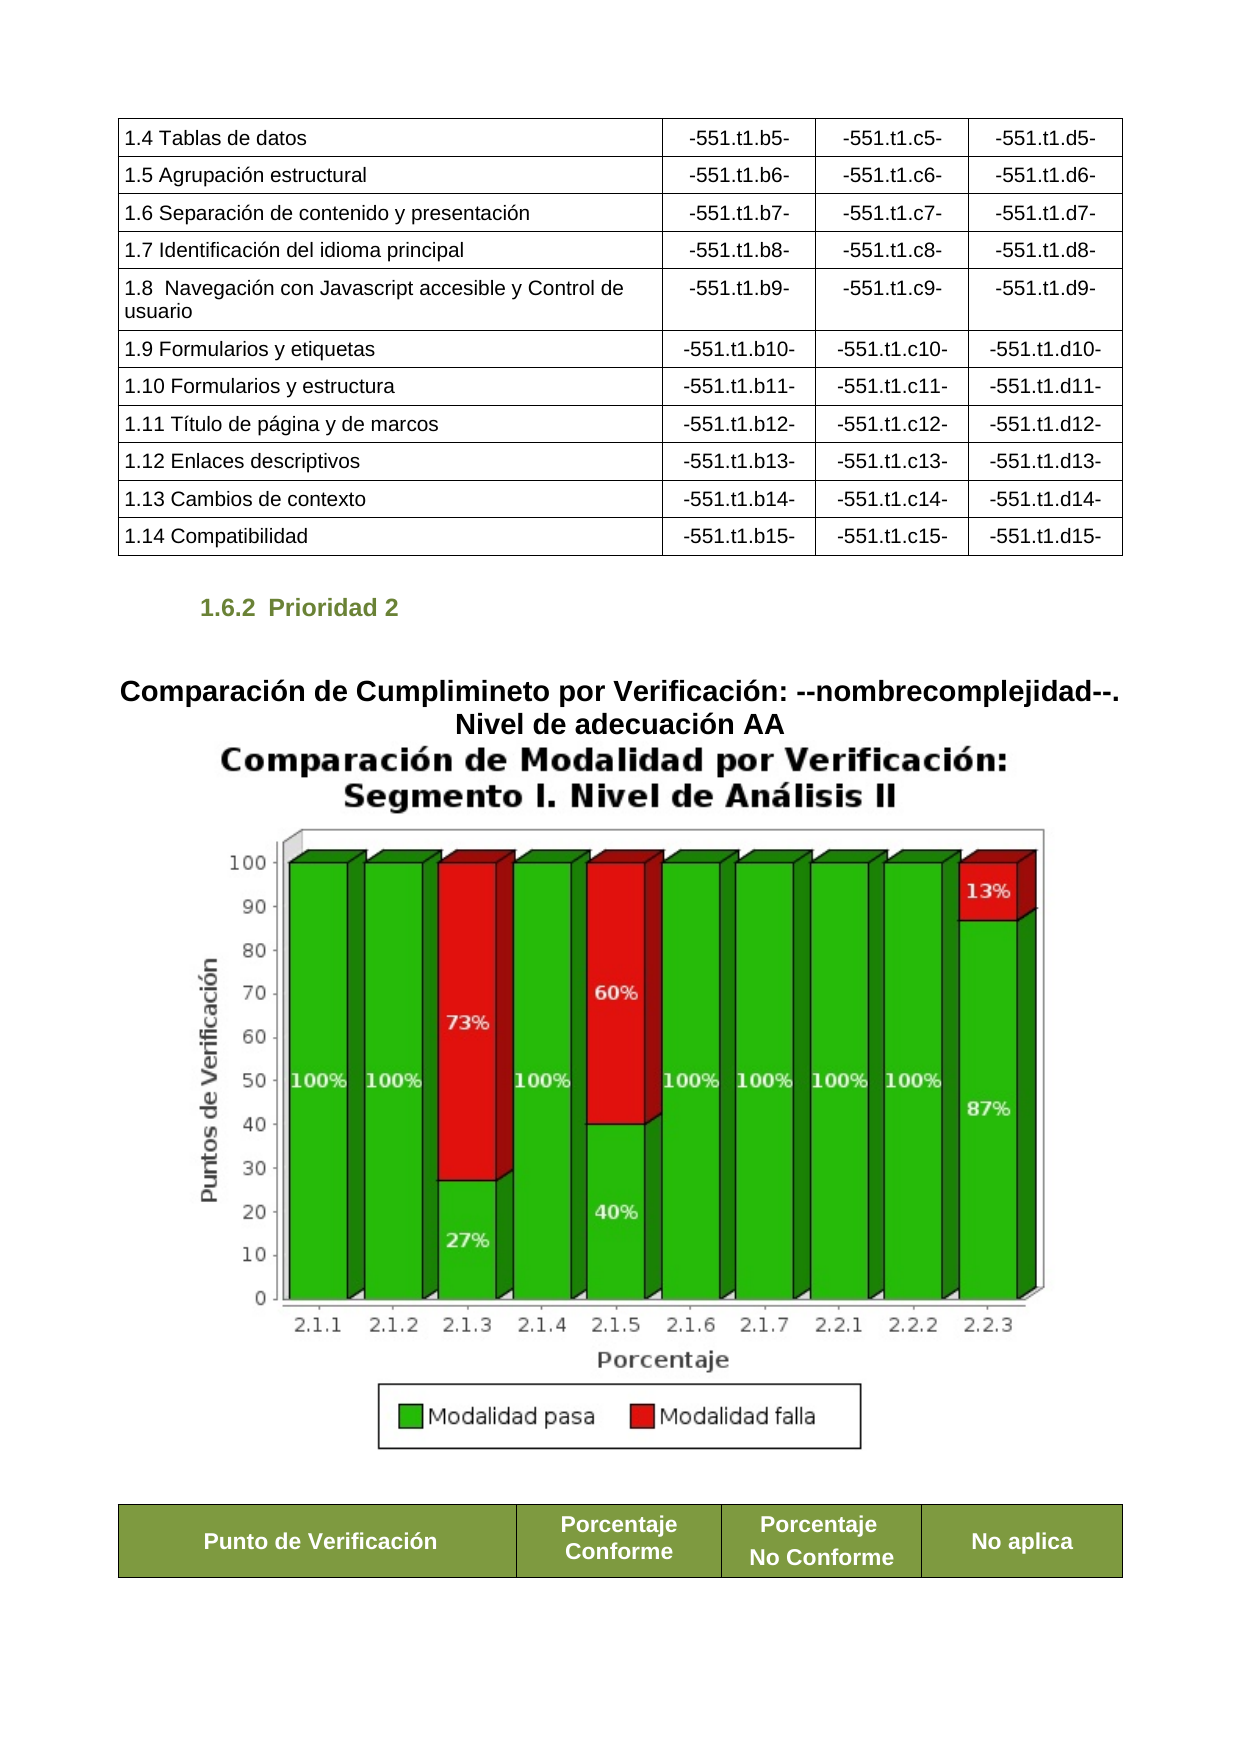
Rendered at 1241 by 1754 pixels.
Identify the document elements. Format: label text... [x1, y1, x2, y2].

table_header No aplica [922, 1505, 1122, 1577]
table_cell -551.t1.d12- [969, 406, 1122, 442]
table_cell -551.t1.d15- [969, 518, 1122, 554]
table_cell -551.t1.d7- [969, 194, 1122, 231]
table_cell -551.t1.b8- [663, 232, 815, 268]
table_cell -551.t1.d10- [969, 331, 1122, 367]
table_cell -551.t1.c11- [816, 368, 968, 404]
table_cell 1.8 Navegación con Javascript accesible y Control de usuario [119, 269, 662, 329]
table_cell -551.t1.c5- [816, 119, 968, 156]
table_header Punto de Verificación [119, 1505, 516, 1577]
table_cell -551.t1.b5- [663, 119, 815, 156]
table_cell 1.11 Título de página y de marcos [119, 406, 662, 442]
table_cell -551.t1.d6- [969, 157, 1122, 193]
table_cell -551.t1.b13- [663, 443, 815, 479]
table_cell 1.13 Cambios de contexto [119, 481, 662, 517]
table_cell -551.t1.c9- [816, 269, 968, 329]
table_cell 1.5 Agrupación estructural [119, 157, 662, 193]
table_cell 1.14 Compatibilidad [119, 518, 662, 554]
subtitle Prioridad 2 [193, 593, 1122, 622]
table_cell -551.t1.b15- [663, 518, 815, 554]
table_header Porcentaje No Conforme [722, 1505, 921, 1577]
table_cell 1.10 Formularios y estructura [119, 368, 662, 404]
table_cell 1.6 Separación de contenido y presentación [119, 194, 662, 231]
table_cell -551.t1.c12- [816, 406, 968, 442]
table_cell -551.t1.c6- [816, 157, 968, 193]
text Comparación de Cumplimineto por Verificación: --nombrecomplejidad--. Nivel de adecuación AA [118, 674, 1122, 741]
table_cell 1.12 Enlaces descriptivos [119, 443, 662, 479]
table_cell -551.t1.b12- [663, 406, 815, 442]
table_cell -551.t1.c10- [816, 331, 968, 367]
table_cell -551.t1.b7- [663, 194, 815, 231]
picture [178, 740, 1062, 1451]
table_cell -551.t1.b10- [663, 331, 815, 367]
table_cell 1.7 Identificación del idioma principal [119, 232, 662, 268]
table_header Porcentaje Conforme [517, 1505, 721, 1577]
table_cell -551.t1.d9- [969, 269, 1122, 329]
table_cell -551.t1.b9- [663, 269, 815, 329]
table_cell -551.t1.d5- [969, 119, 1122, 156]
table_cell -551.t1.b14- [663, 481, 815, 517]
table_cell -551.t1.b6- [663, 157, 815, 193]
table_cell -551.t1.c15- [816, 518, 968, 554]
table_cell 1.9 Formularios y etiquetas [119, 331, 662, 367]
table_cell -551.t1.d13- [969, 443, 1122, 479]
table_cell -551.t1.c7- [816, 194, 968, 231]
table_cell -551.t1.d8- [969, 232, 1122, 268]
table_cell -551.t1.b11- [663, 368, 815, 404]
table_cell -551.t1.d14- [969, 481, 1122, 517]
table_cell -551.t1.c14- [816, 481, 968, 517]
table_cell -551.t1.c13- [816, 443, 968, 479]
table_cell -551.t1.d11- [969, 368, 1122, 404]
table_cell -551.t1.c8- [816, 232, 968, 268]
table_cell 1.4 Tablas de datos [119, 119, 662, 156]
